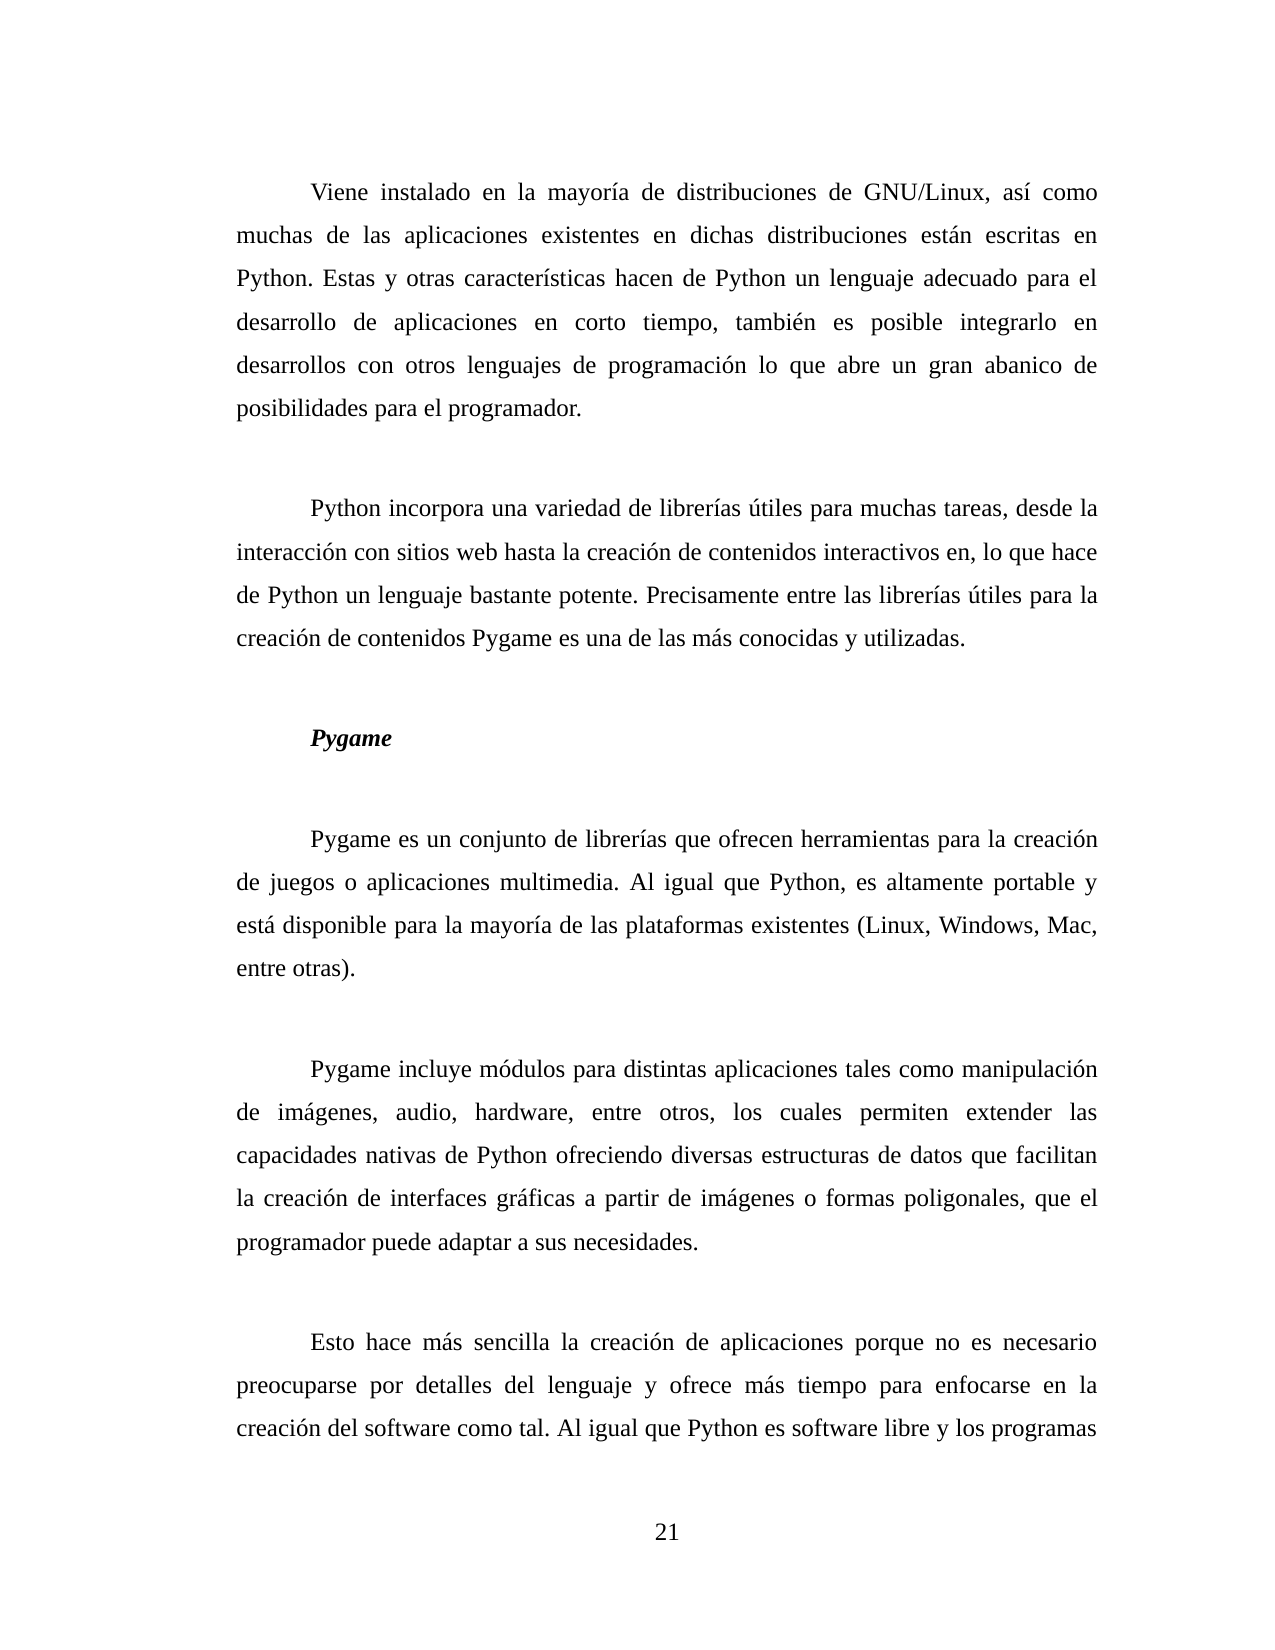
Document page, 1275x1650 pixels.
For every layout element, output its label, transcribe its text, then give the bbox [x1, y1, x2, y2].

text Python incorpora una variedad de librerías útiles para muchas tareas, desde la interacción con sitios web hasta la creación de contenidos interactivos en, lo que hace de Python un lenguaje bastante potente. Precisamente entre las librerías útiles para la creación de contenidos Pygame es una de las más conocidas y utilizadas. [236, 493, 1098, 652]
text Pygame es un conjunto de librerías que ofrecen herramientas para la creación de juegos o aplicaciones multimedia. Al igual que Python, es altamente portable y está disponible para la mayoría de las plataformas existentes (Linux, Windows, Mac, entre otras). [236, 824, 1098, 982]
text Viene instalado en la mayoría de distribuciones de GNU/Linux, así como muchas de las aplicaciones existentes en dichas distribuciones están escritas en Python. Estas y otras características hacen de Python un lenguaje adecuado para el desarrollo de aplicaciones en corto tiempo, también es posible integrarlo en desarrollos con otros lenguajes de programación lo que abre un gran abanico de posibilidades para el programador. [236, 177, 1098, 422]
text Pygame incluye módulos para distintas aplicaciones tales como manipulación de imágenes, audio, hardware, entre otros, los cuales permiten extender las capacidades nativas de Python ofreciendo diversas estructuras de datos que facilitan la creación de interfaces gráficas a partir de imágenes o formas poligonales, que el programador puede adaptar a sus necesidades. [236, 1054, 1098, 1255]
text Esto hace más sencilla la creación de aplicaciones porque no es necesario preocuparse por detalles del lenguaje y ofrece más tiempo para enfocarse en la creación del software como tal. Al igual que Python es software libre y los programas [236, 1327, 1098, 1442]
text Pygame [236, 723, 1098, 752]
